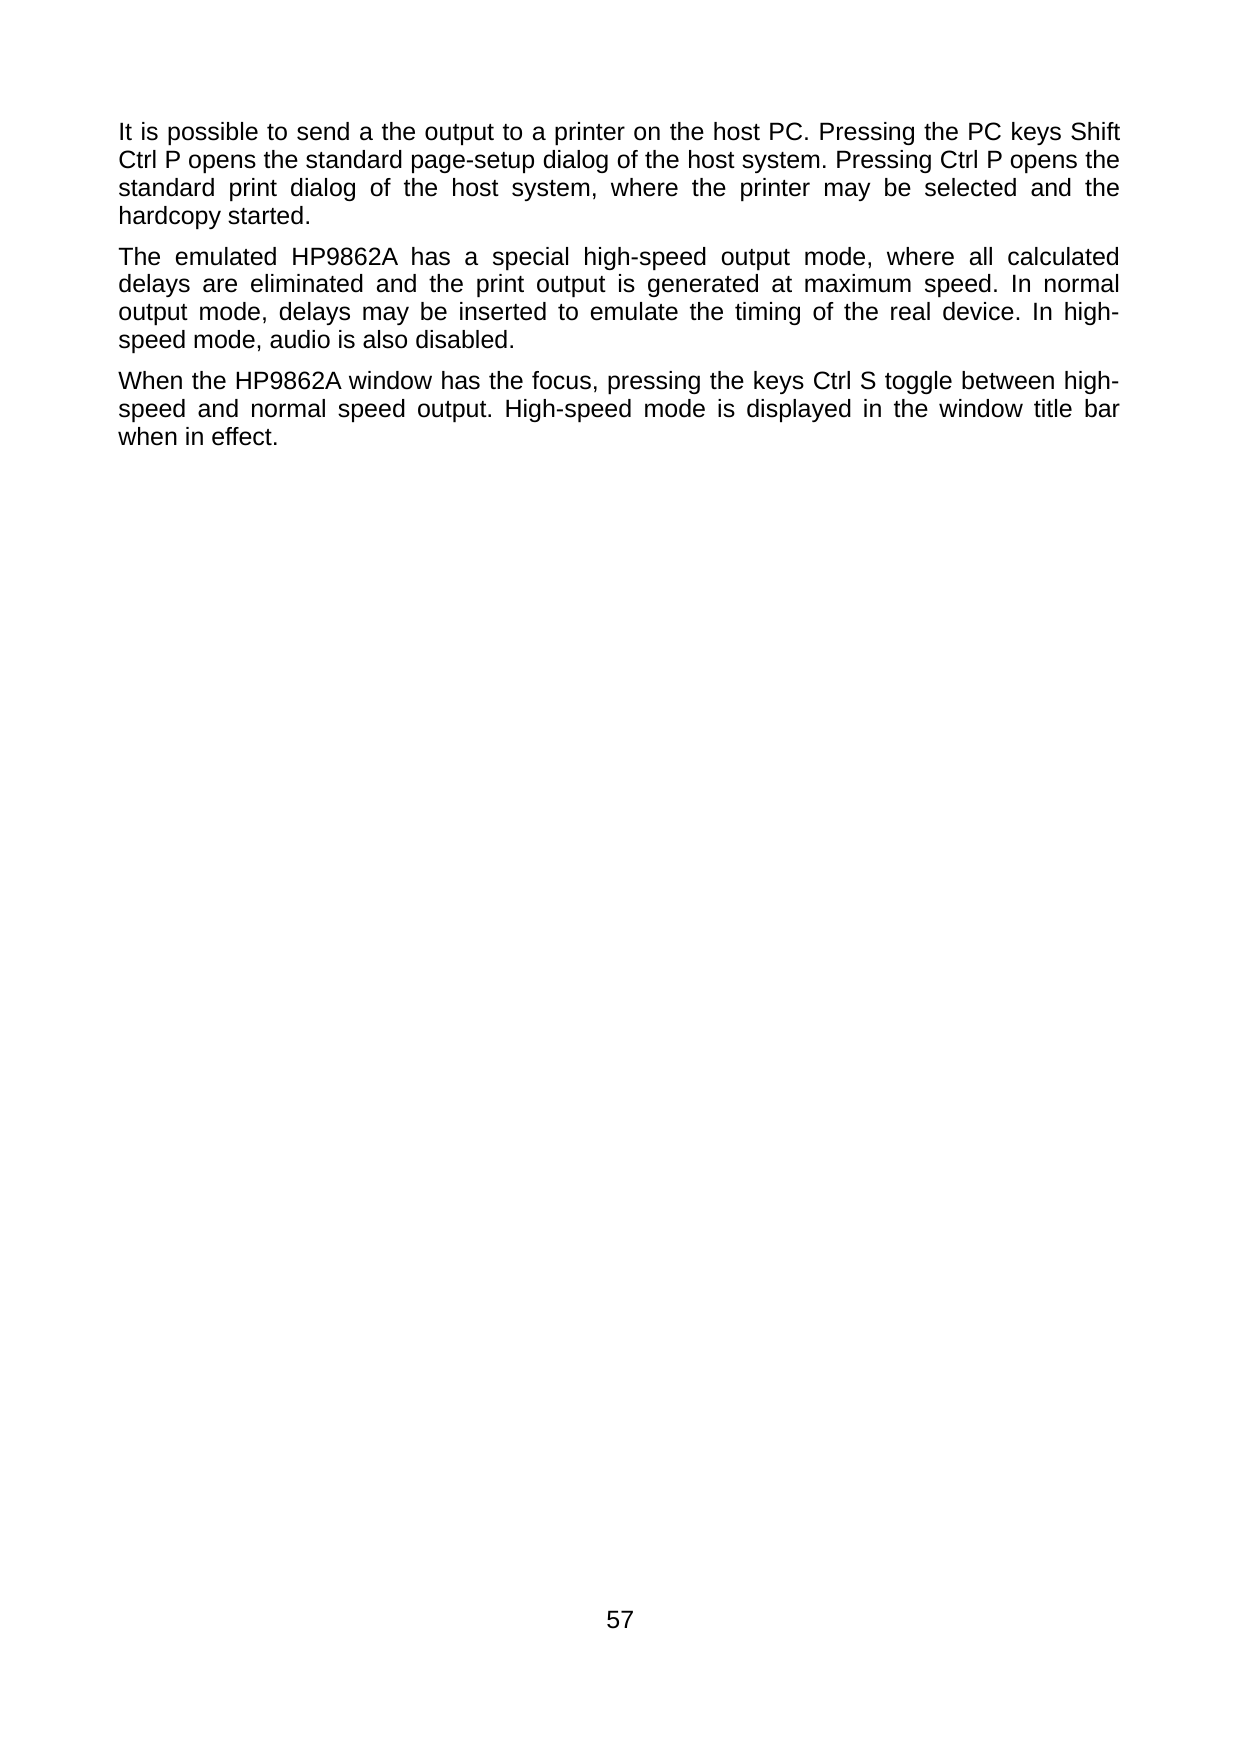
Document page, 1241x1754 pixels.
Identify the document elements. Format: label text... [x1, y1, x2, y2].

text The emulated HP9862A has a special high-speed output mode, where all calculated delays are eliminated and the print output is generated at maximum speed. In normal output mode, delays may be inserted to emulate the timing of the real device. In high-speed mode, audio is also disabled. [118, 242, 1122, 354]
text When the HP9862A window has the focus, pressing the keys Ctrl S toggle between high-speed and normal speed output. High-speed mode is displayed in the window title bar when in effect. [118, 366, 1122, 450]
text It is possible to send a the output to a printer on the host PC. Pressing the PC keys Shift Ctrl P opens the standard page-setup dialog of the host system. Pressing Ctrl P opens the standard print dialog of the host system, where the printer may be selected and the hardcopy started. [118, 118, 1122, 230]
